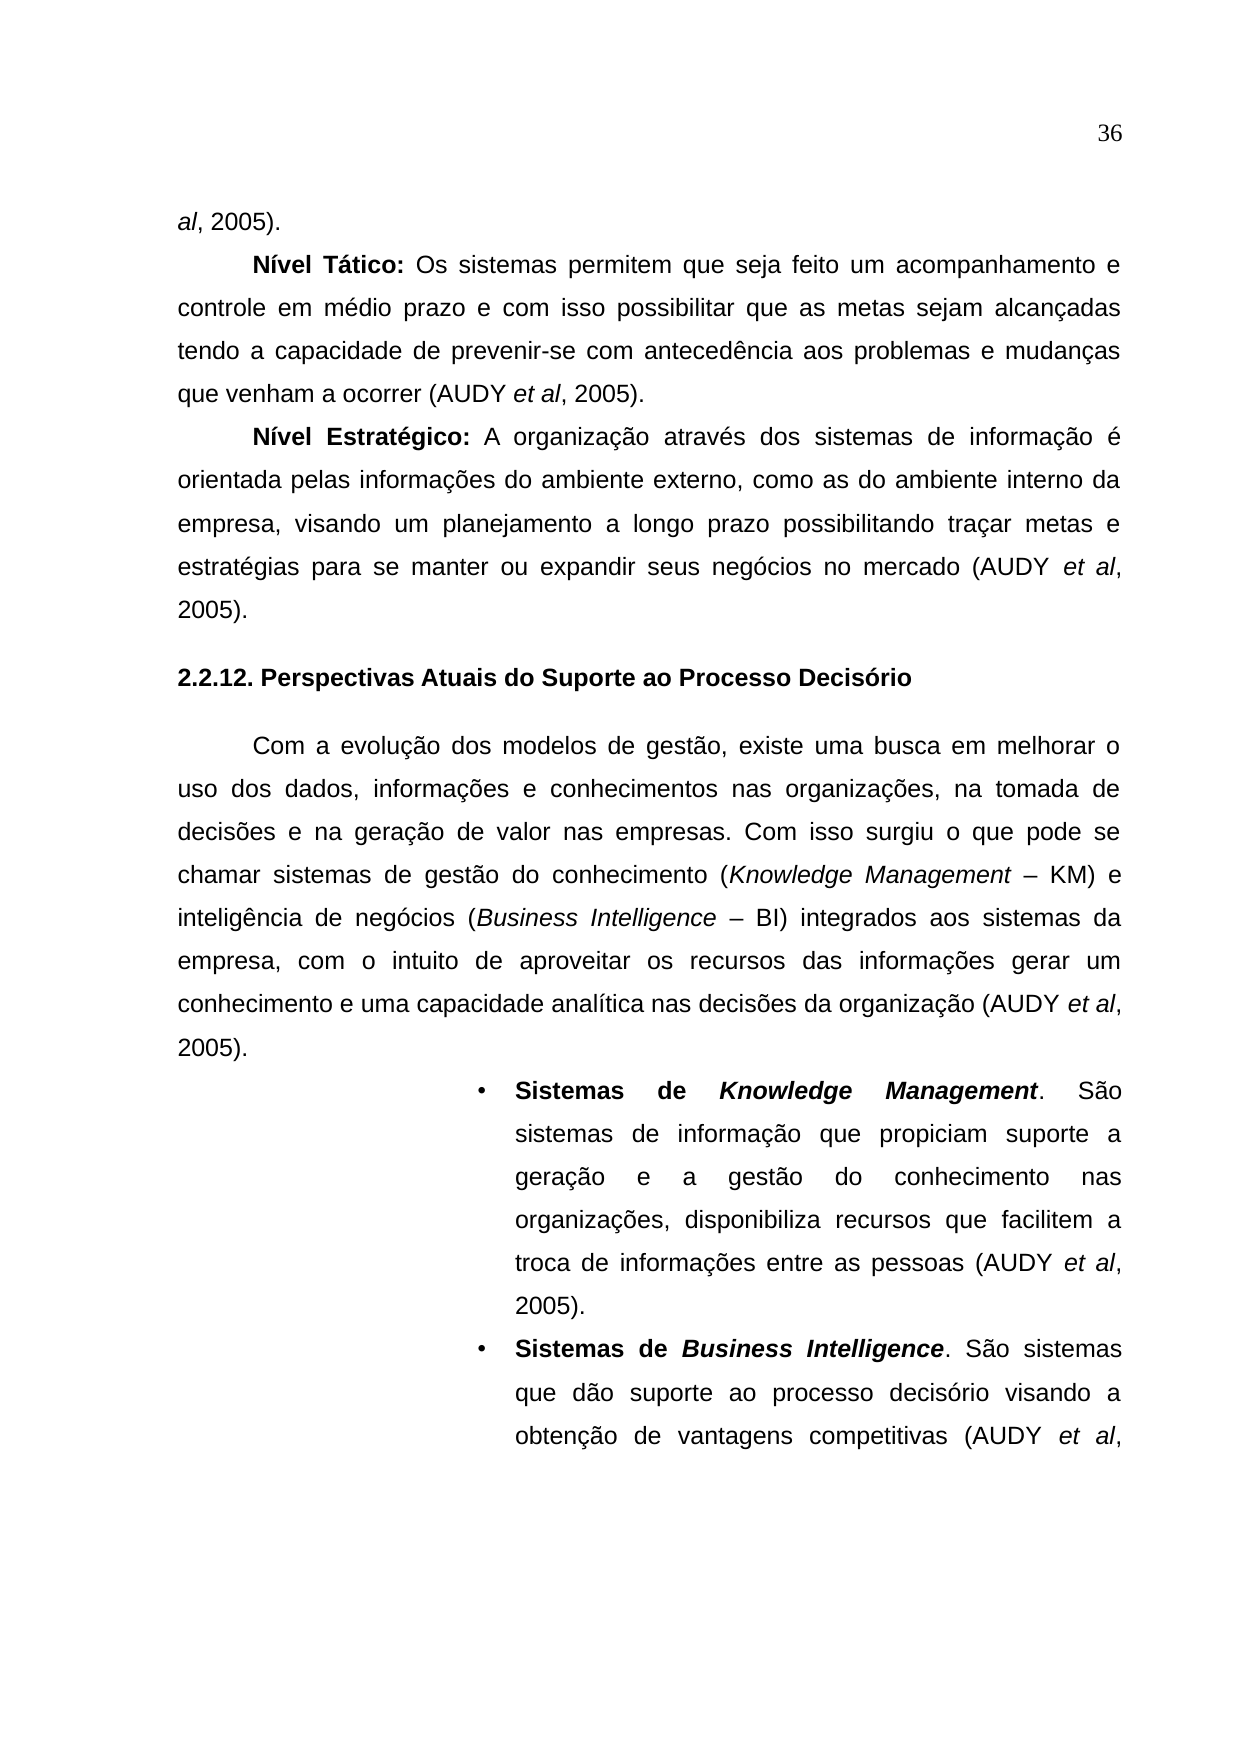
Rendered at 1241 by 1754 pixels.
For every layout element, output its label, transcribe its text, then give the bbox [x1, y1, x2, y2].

text al, 2005). [177, 207, 1122, 235]
list Sistemas de Knowledge Management. São sistemas de informação que propiciam suporte a geração e a gestão do conhecimento nas organizações, disponibiliza recursos que facilitem a troca de informações entre as pessoas (AUDY et al, 2005). [477, 1076, 1122, 1320]
list Sistemas de Business Intelligence. São sistemas que dão suporte ao processo decisório visando a obtenção de vantagens competitivas (AUDY et al, [477, 1334, 1122, 1449]
text Nível Tático: Os sistemas permitem que seja feito um acompanhamento e controle em médio prazo e com isso possibilitar que as metas sejam alcançadas tendo a capacidade de prevenir-se com antecedência aos problemas e mudanças que venham a ocorrer (AUDY et al, 2005). [177, 250, 1122, 408]
text Nível Estratégico: A organização através dos sistemas de informação é orientada pelas informações do ambiente externo, como as do ambiente interno da empresa, visando um planejamento a longo prazo possibilitando traçar metas e estratégias para se manter ou expandir seus negócios no mercado (AUDY et al, 2005). [177, 422, 1122, 623]
text Com a evolução dos modelos de gestão, existe uma busca em melhorar o uso dos dados, informações e conhecimentos nas organizações, na tomada de decisões e na geração de valor nas empresas. Com isso surgiu o que pode se chamar sistemas de gestão do conhecimento (Knowledge Management – KM) e inteligência de negócios (Business Intelligence – BI) integrados aos sistemas da empresa, com o intuito de aproveitar os recursos das informações gerar um conhecimento e uma capacidade analítica nas decisões da organização (AUDY et al, 2005). [177, 731, 1122, 1061]
subtitle 2.2.12. Perspectivas Atuais do Suporte ao Processo Decisório [177, 663, 1122, 691]
